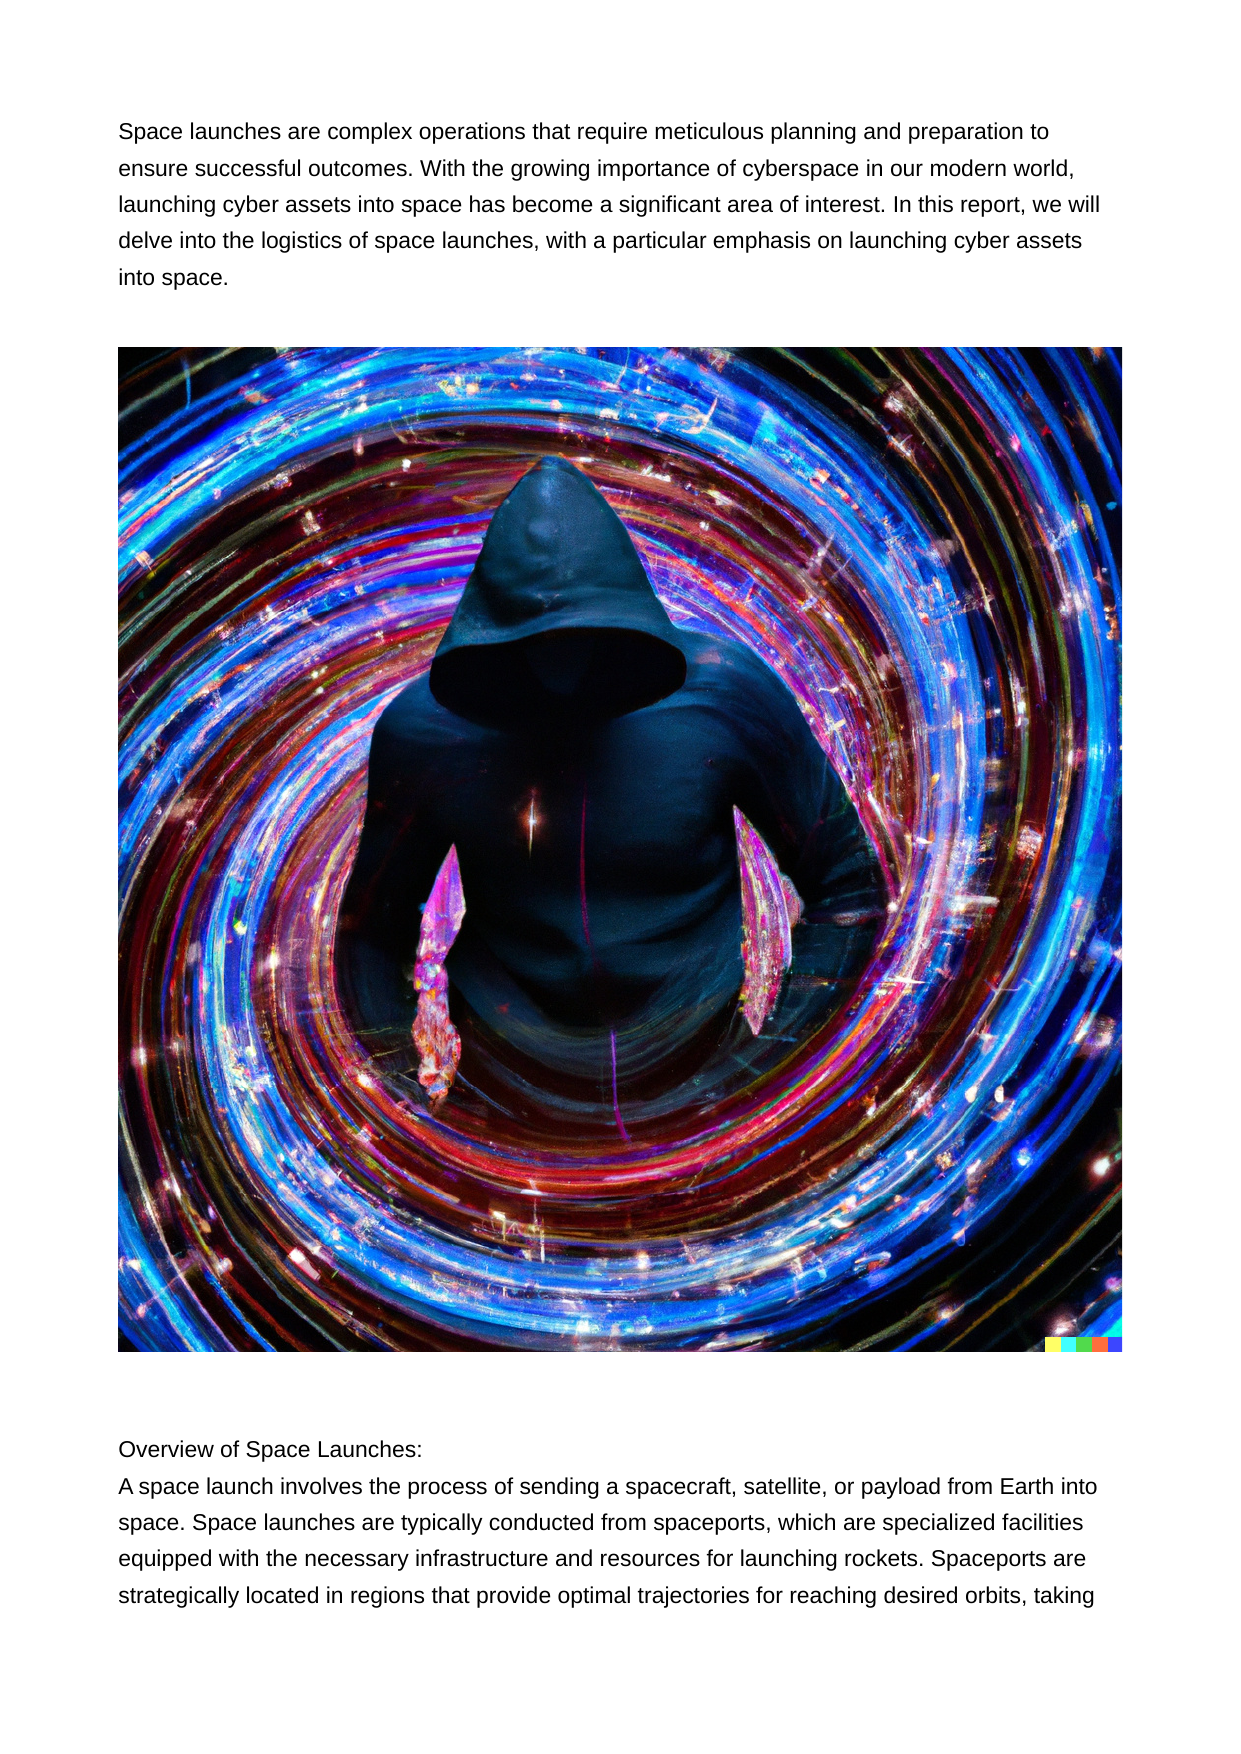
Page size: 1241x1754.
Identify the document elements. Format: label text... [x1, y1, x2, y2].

text A space launch involves the process of sending a spacecraft, satellite, or payload from Earth into space. Space launches are typically conducted from spaceports, which are specialized facilities equipped with the necessary infrastructure and resources for launching rockets. Spaceports are strategically located in regions that provide optimal trajectories for reaching desired orbits, taking [118, 1473, 1122, 1608]
text Space launches are complex operations that require meticulous planning and preparation to ensure successful outcomes. With the growing importance of cyberspace in our modern world, launching cyber assets into space has become a significant area of interest. In this report, we will delve into the logistics of space launches, with a particular emphasis on launching cyber assets into space. [118, 118, 1122, 290]
picture [118, 347, 1123, 1352]
text Overview of Space Launches: [118, 1436, 1122, 1463]
